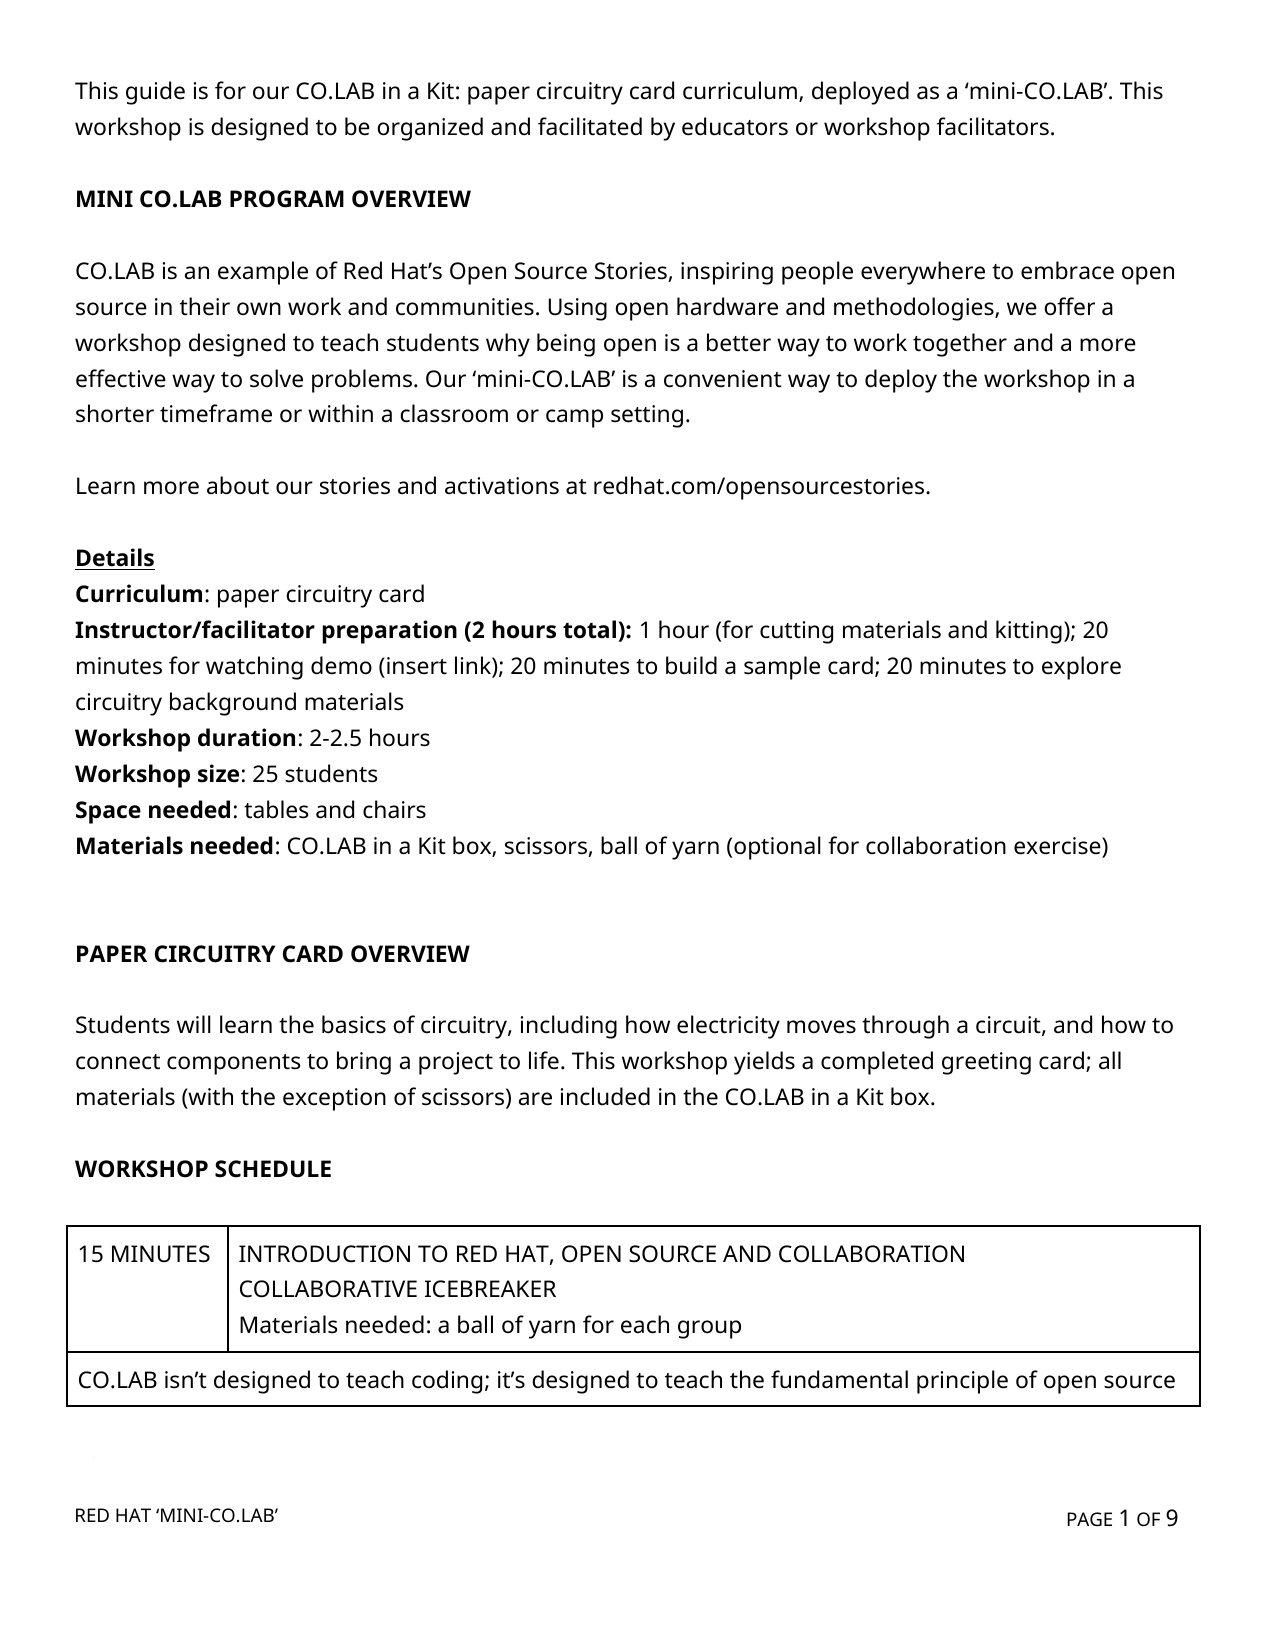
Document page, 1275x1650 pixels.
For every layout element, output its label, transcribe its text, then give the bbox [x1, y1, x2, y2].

text Students will learn the basics of circuitry, including how electricity moves through a circuit, and how to connect components to bring a project to life. This workshop yields a completed greeting card; all materials (with the exception of scissors) are included in the CO.LAB in a Kit box. [75, 973, 1200, 1112]
table_cell CO.LAB isn’t designed to teach coding; it’s designed to teach the fundamental principle of open source [68, 1353, 1199, 1405]
text Learn more about our stories and activations at redhat.com/opensourcestories. [75, 470, 1200, 537]
text This guide is for our CO.LAB in a Kit: paper circuitry card curriculum, deployed as a ‘mini-CO.LAB’. This workshop is designed to be organized and facilitated by educators or workshop facilitators. [75, 75, 1200, 142]
text PAPER CIRCUITRY CARD OVERVIEW [75, 937, 1200, 969]
text MINI CO.LAB PROGRAM OVERVIEW [75, 183, 1200, 214]
subtitle WORKSHOP SCHEDULE [75, 1153, 1200, 1184]
text Space needed: tables and chairs [75, 794, 1200, 825]
table_header INTRODUCTION TO RED HAT, OPEN SOURCE AND COLLABORATION COLLABORATIVE ICEBREAKER Materials needed: a ball of yarn for each group [229, 1227, 1199, 1351]
text Workshop duration: 2-2.5 hours [75, 722, 1200, 753]
text Details [75, 542, 1200, 573]
table_header 15 MINUTES [68, 1227, 227, 1351]
text Curriculum: paper circuitry card [75, 578, 1200, 609]
text Instructor/facilitator preparation (2 hours total): 1 hour (for cutting materials and kitting); 20 minutes for watching demo (insert link); 20 minutes to build a sample card; 20 minutes to explore circuitry background materials [75, 614, 1200, 717]
text Workshop size: 25 students [75, 758, 1200, 789]
text CO.LAB is an example of Red Hat’s Open Source Stories, inspiring people everywhere to embrace open source in their own work and communities. Using open hardware and methodologies, we offer a workshop designed to teach students why being open is a better way to work together and a more effective way to solve problems. Our ‘mini-CO.LAB’ is a convenient way to deploy the workshop in a shorter timeframe or within a classroom or camp setting. [75, 255, 1200, 430]
text Materials needed: CO.LAB in a Kit box, scissors, ball of yarn (optional for collaboration exercise) [75, 830, 1200, 861]
